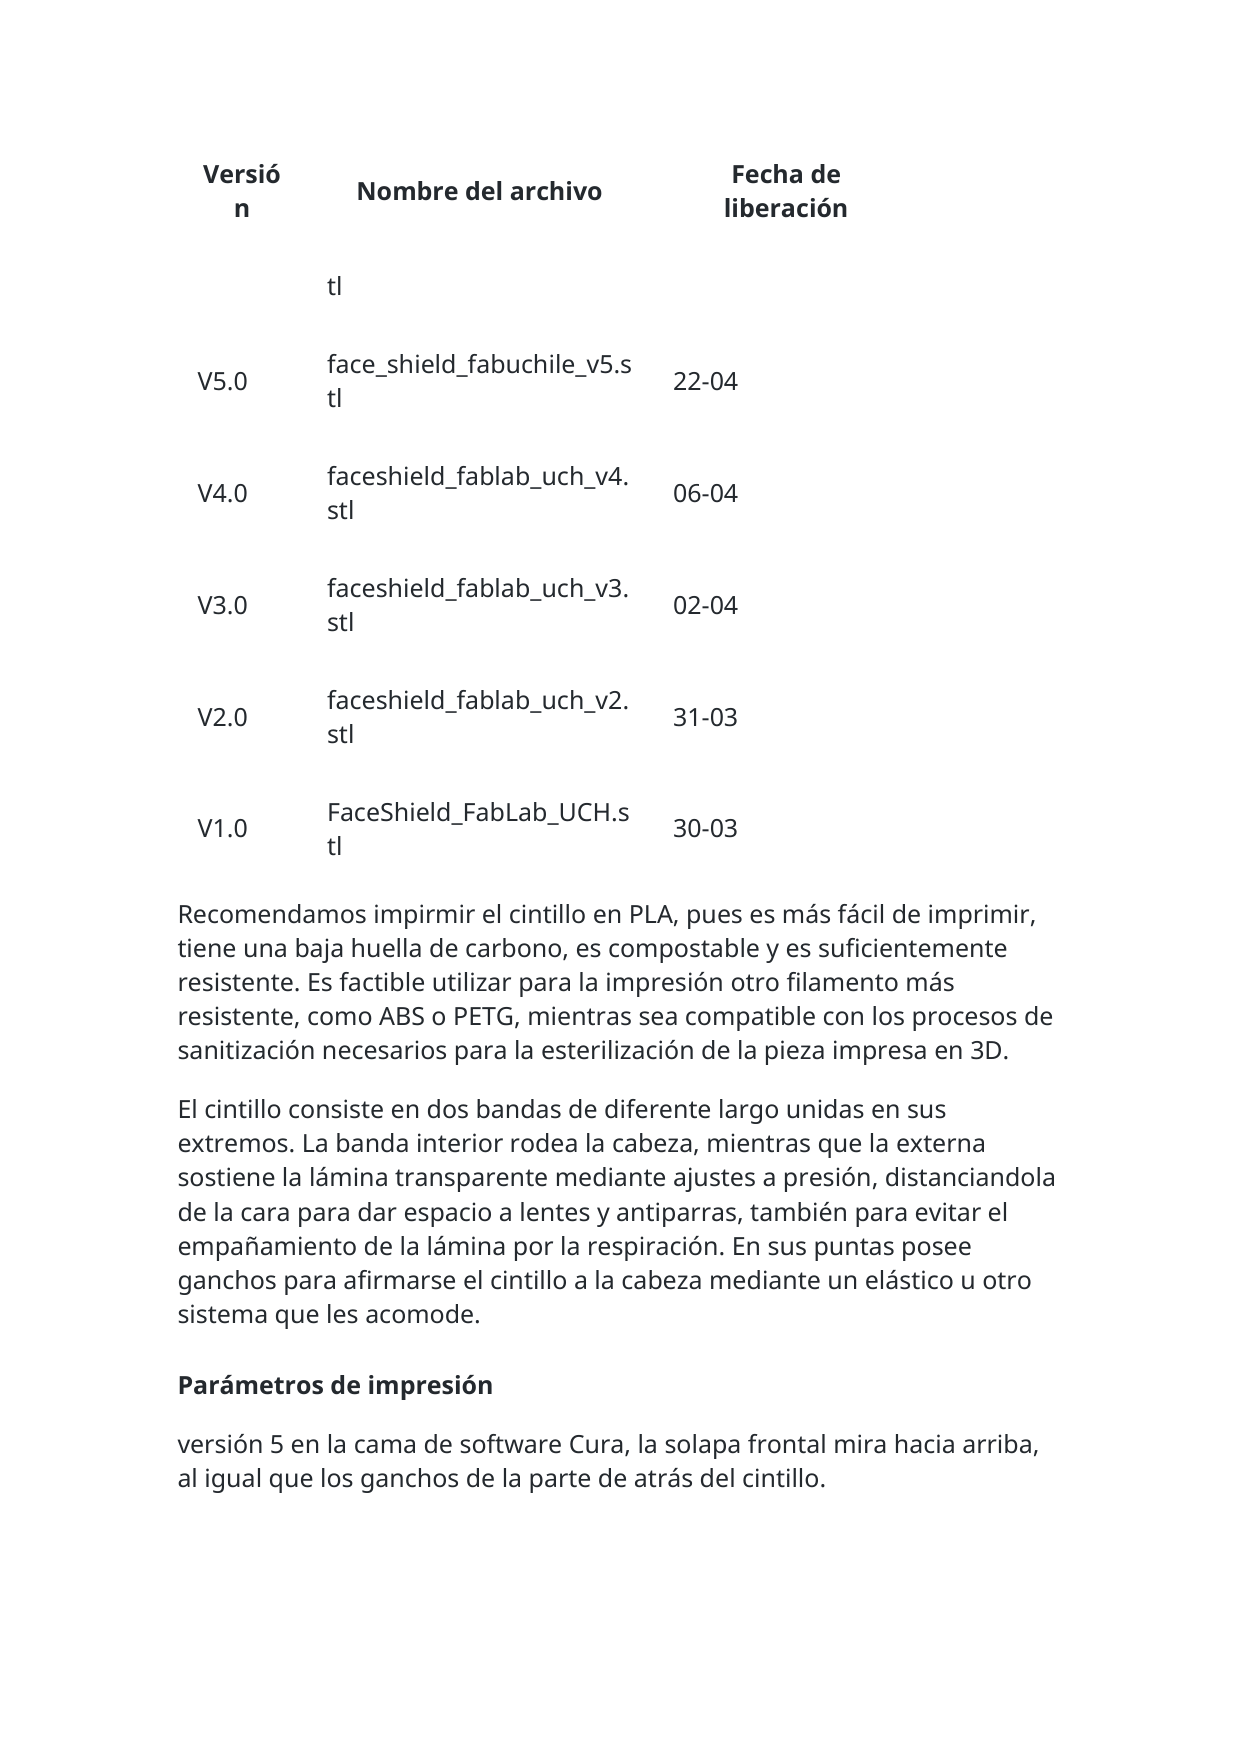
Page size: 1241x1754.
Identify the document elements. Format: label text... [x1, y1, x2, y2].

text El cintillo consiste en dos bandas de diferente largo unidas en sus extremos. La banda interior rodea la cabeza, mientras que la externa sostiene la lámina transparente mediante ajustes a presión, distanciandola de la cara para dar espacio a lentes y antiparras, también para evitar el empañamiento de la lámina por la respiración. En sus puntas posee ganchos para afirmarse el cintillo a la cabeza mediante un elástico u otro sistema que les acomode. [177, 1092, 1063, 1330]
table_cell tl [306, 260, 653, 337]
table_cell 31-03 [653, 673, 919, 785]
table_header Fecha de liberación [653, 148, 919, 259]
table_cell V4.0 [177, 449, 306, 561]
table_cell 22-04 [653, 337, 919, 449]
table_cell 02-04 [653, 561, 919, 673]
table_cell faceshield_fablab_uch_v4.stl [306, 449, 653, 561]
table_cell face_shield_fabuchile_v5.stl [306, 337, 653, 449]
table_cell [177, 260, 306, 337]
table_header Nombre del archivo [306, 148, 653, 259]
table_cell 06-04 [653, 449, 919, 561]
subtitle Parámetros de impresión [177, 1368, 1063, 1402]
table_cell V1.0 [177, 785, 306, 897]
text Recomendamos impirmir el cintillo en PLA, pues es más fácil de imprimir, tiene una baja huella de carbono, es compostable y es suficientemente resistente. Es factible utilizar para la impresión otro filamento más resistente, como ABS o PETG, mientras sea compatible con los procesos de sanitización necesarios para la esterilización de la pieza impresa en 3D. [177, 897, 1063, 1067]
table_cell V3.0 [177, 561, 306, 673]
table_cell faceshield_fablab_uch_v2.stl [306, 673, 653, 785]
table_cell 30-03 [653, 785, 919, 897]
table_cell faceshield_fablab_uch_v3.stl [306, 561, 653, 673]
table_cell V5.0 [177, 337, 306, 449]
table_cell [653, 260, 919, 337]
table_cell V2.0 [177, 673, 306, 785]
table_cell FaceShield_FabLab_UCH.stl [306, 785, 653, 897]
table_header Versión [177, 148, 306, 259]
text versión 5 en la cama de software Cura, la solapa frontal mira hacia arriba, al igual que los ganchos de la parte de atrás del cintillo. [177, 1427, 1063, 1495]
